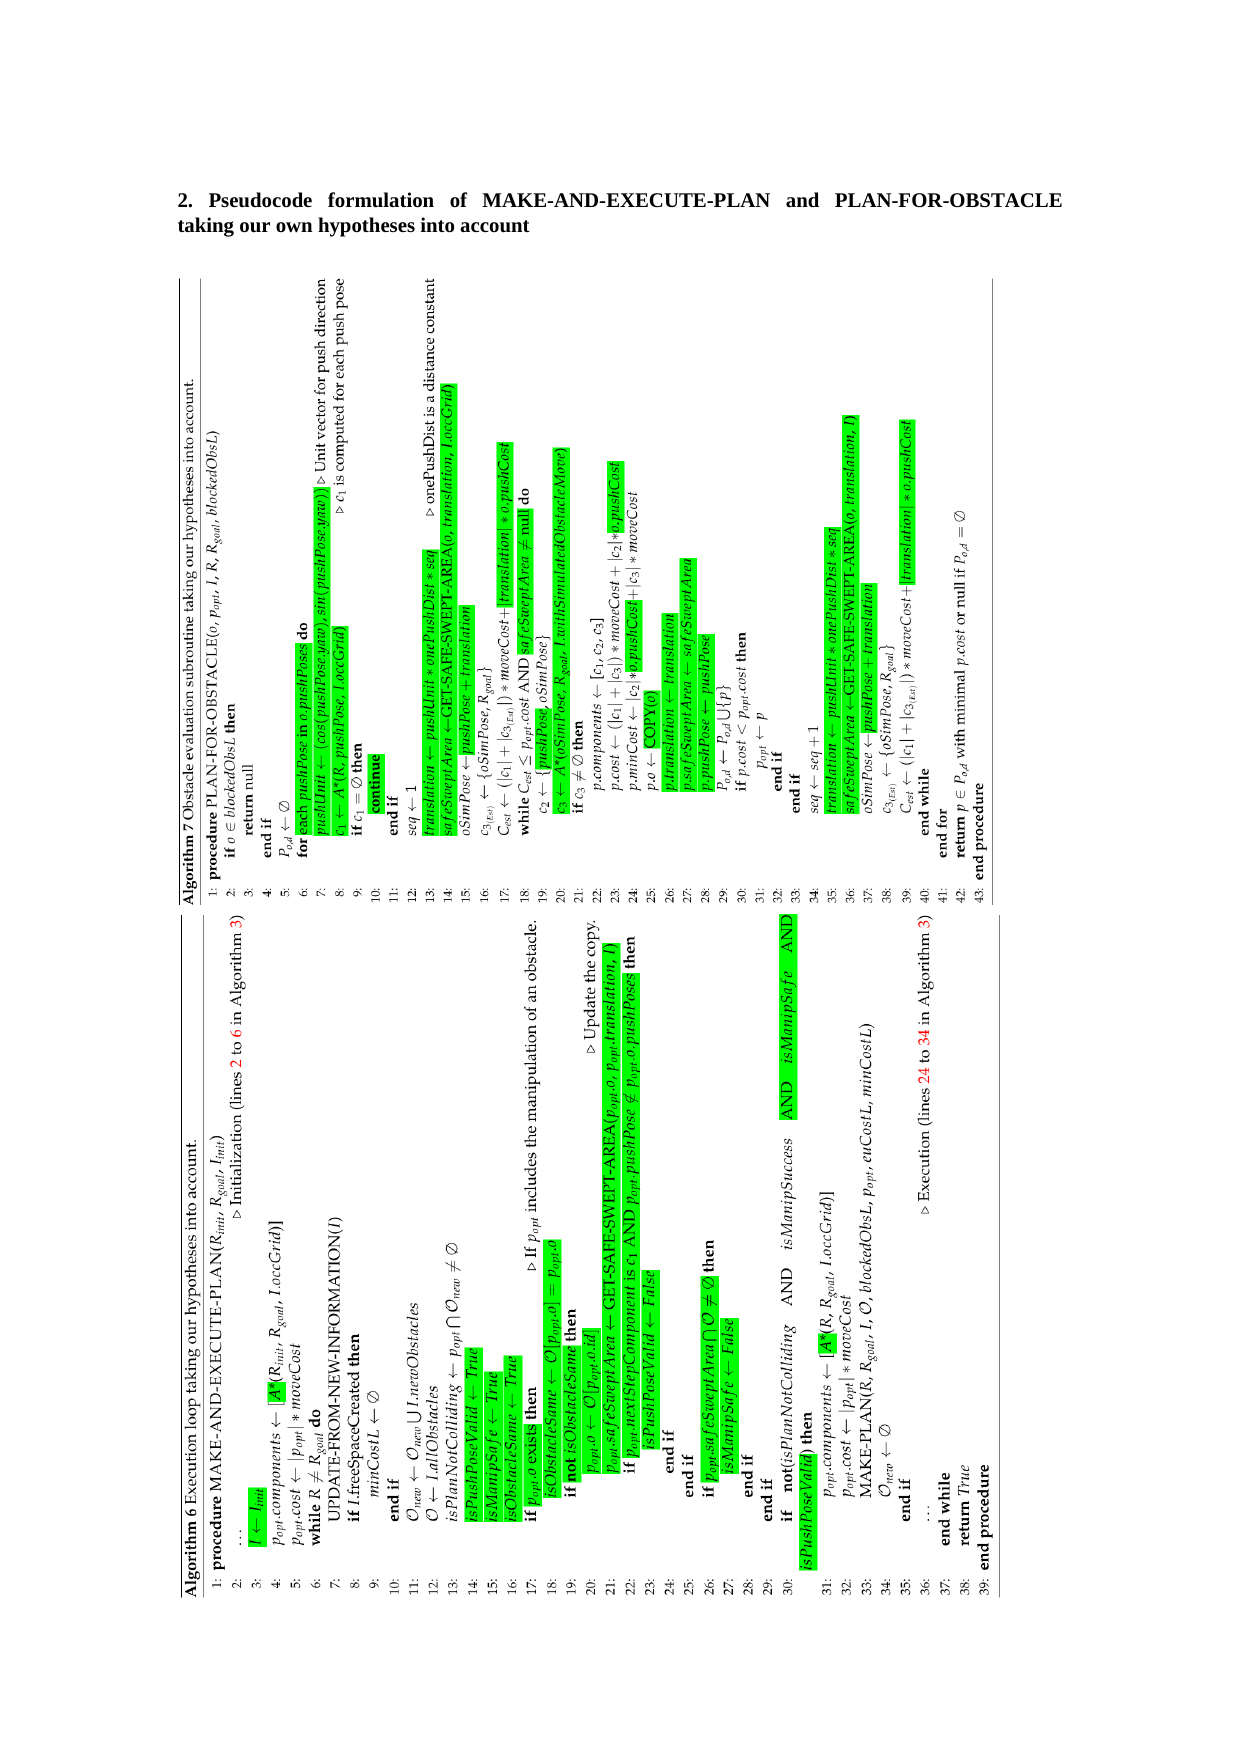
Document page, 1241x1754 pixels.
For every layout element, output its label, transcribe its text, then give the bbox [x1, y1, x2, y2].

picture [176, 275, 995, 906]
picture [178, 910, 1004, 1599]
subtitle 2. Pseudocode formulation of MAKE-AND-EXECUTE-PLAN and PLAN-FOR-OBSTACLE taking our own hypotheses into account [177, 188, 1063, 238]
